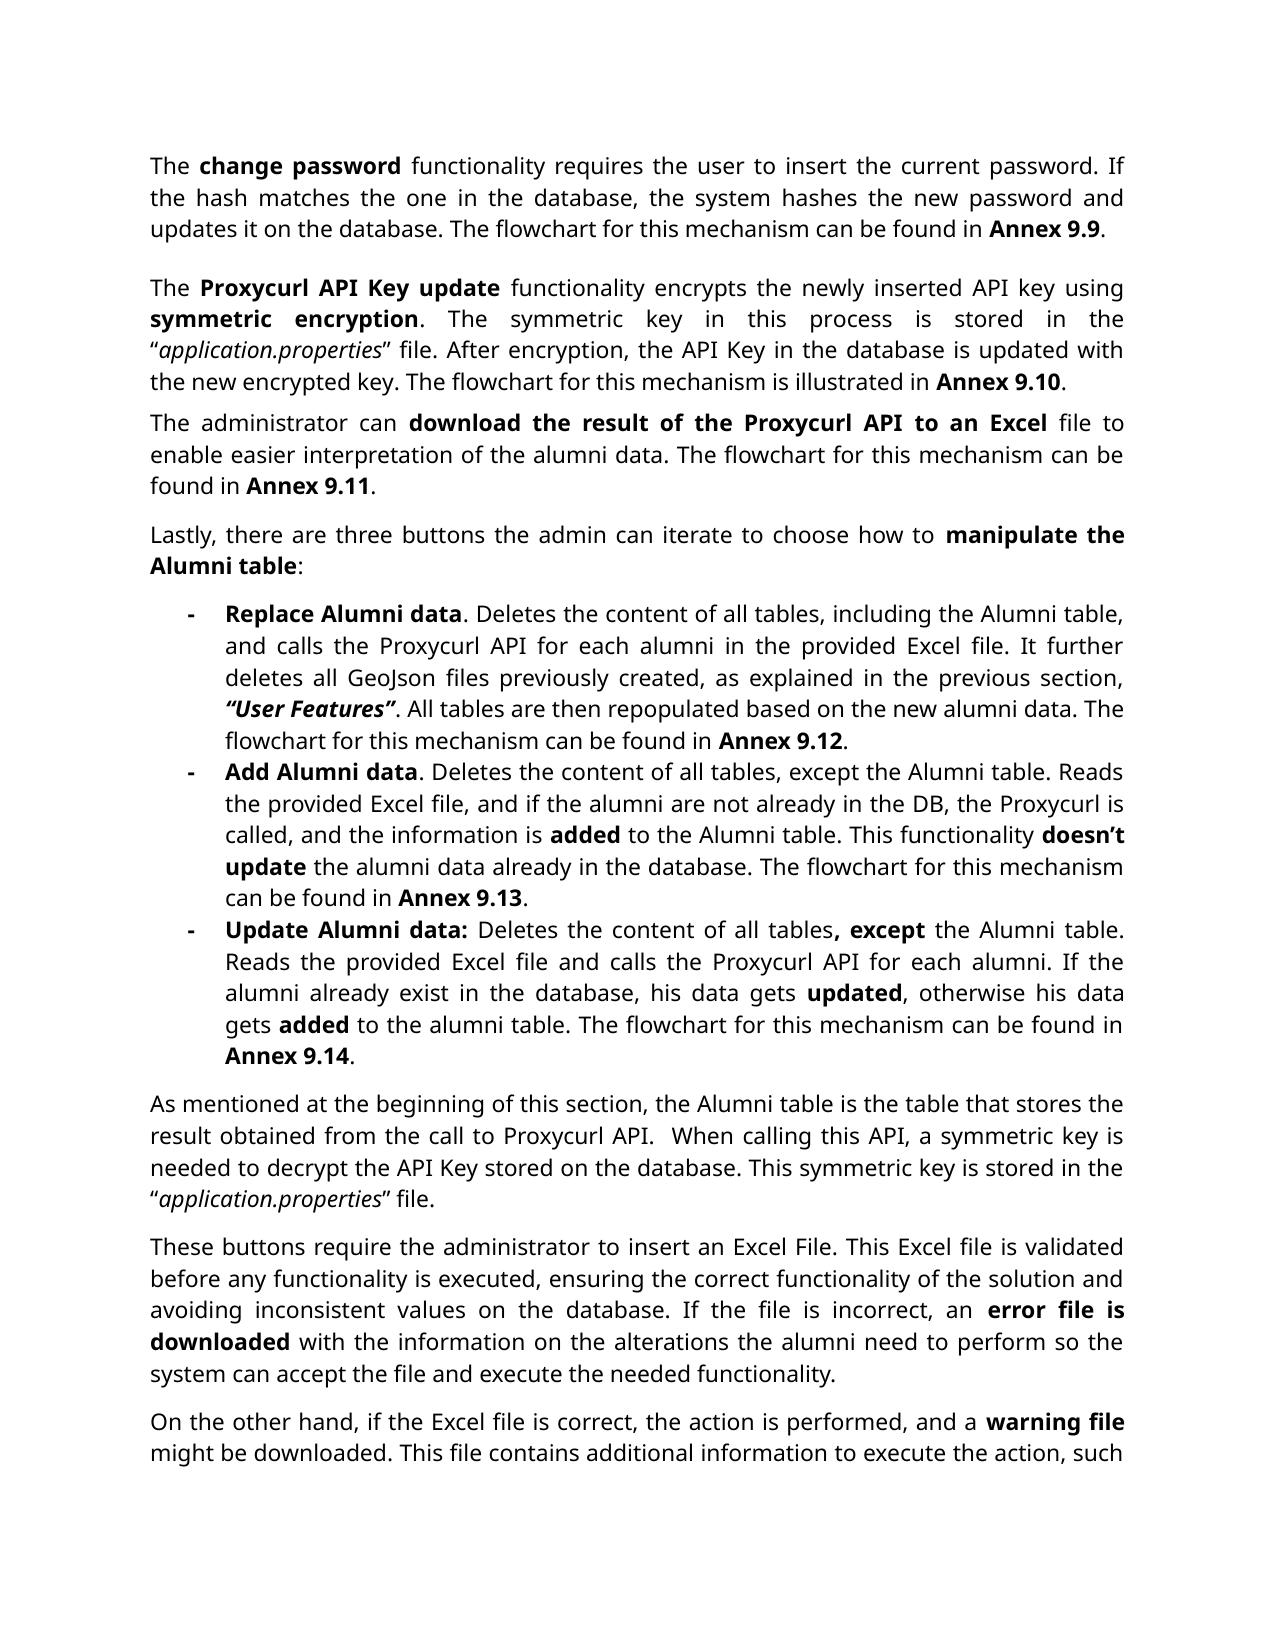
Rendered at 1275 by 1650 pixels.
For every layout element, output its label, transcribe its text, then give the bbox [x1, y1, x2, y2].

text Lastly, there are three buttons the admin can iterate to choose how to manipulate the Alumni table: [150, 518, 1125, 581]
text The administrator can download the result of the Proxycurl API to an Excel file to enable easier interpretation of the alumni data. The flowchart for this mechanism can be found in Annex 9.11. [150, 407, 1125, 502]
list Add Alumni data. Deletes the content of all tables, except the Alumni table. Reads the provided Excel file, and if the alumni are not already in the DB, the Proxycurl is called, and the information is added to the Alumni table. This functionality doesn’t update the alumni data already in the database. The flowchart for this mechanism can be found in Annex 9.13. [187, 756, 1125, 914]
text These buttons require the administrator to insert an Excel File. This Excel file is validated before any functionality is executed, ensuring the correct functionality of the solution and avoiding inconsistent values on the database. If the file is incorrect, an error file is downloaded with the information on the alterations the alumni need to perform so the system can accept the file and execute the needed functionality. [150, 1231, 1125, 1389]
text The Proxycurl API Key update functionality encrypts the newly inserted API key using symmetric encryption. The symmetric key in this process is stored in the “application.properties” file. After encryption, the API Key in the database is updated with the new encrypted key. The flowchart for this mechanism is illustrated in Annex 9.10. [150, 272, 1125, 397]
text The change password functionality requires the user to insert the current password. If the hash matches the one in the database, the system hashes the new password and updates it on the database. The flowchart for this mechanism can be found in Annex 9.9. [150, 150, 1125, 244]
list Replace Alumni data. Deletes the content of all tables, including the Alumni table, and calls the Proxycurl API for each alumni in the provided Excel file. It further deletes all GeoJson files previously created, as explained in the previous section, “User Features”. All tables are then repopulated based on the new alumni data. The flowchart for this mechanism can be found in Annex 9.12. [187, 598, 1125, 756]
list Update Alumni data: Deletes the content of all tables, except the Alumni table. Reads the provided Excel file and calls the Proxycurl API for each alumni. If the alumni already exist in the database, his data gets updated, otherwise his data gets added to the alumni table. The flowchart for this mechanism can be found in Annex 9.14. [187, 914, 1125, 1071]
text On the other hand, if the Excel file is correct, the action is performed, and a warning file might be downloaded. This file contains additional information to execute the action, such [150, 1406, 1125, 1469]
text As mentioned at the beginning of this section, the Alumni table is the table that stores the result obtained from the call to Proxycurl API. When calling this API, a symmetric key is needed to decrypt the API Key stored on the database. This symmetric key is stored in the “application.properties” file. [150, 1088, 1125, 1214]
